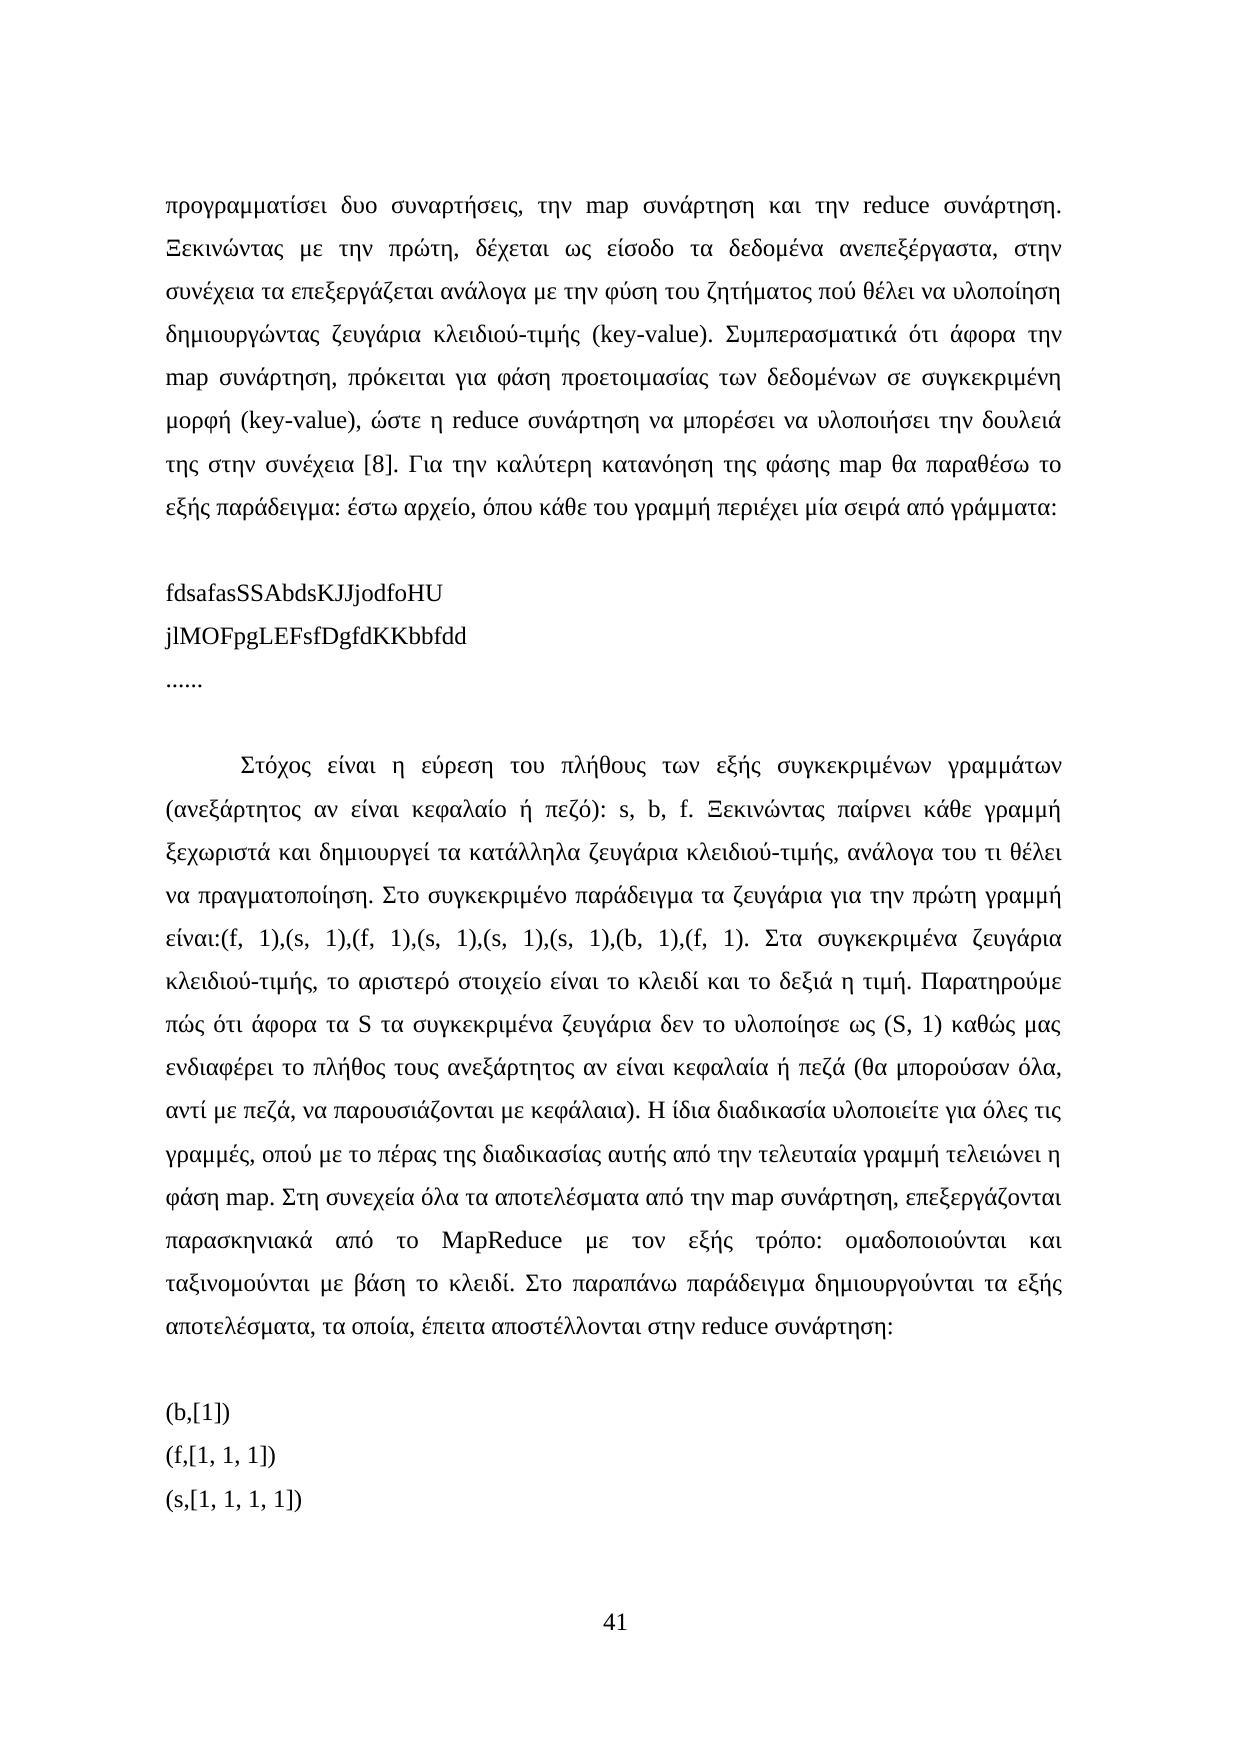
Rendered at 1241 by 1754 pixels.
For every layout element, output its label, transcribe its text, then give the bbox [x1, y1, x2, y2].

text jlMOFpgLEFsfDgfdKKbbfdd [165, 621, 1063, 650]
text (b,[1]) [165, 1397, 1063, 1426]
text Στόχος είναι η εύρεση του πλήθους των εξής συγκεκριμένων γραμμάτων (ανεξάρτητος αν είναι κεφαλαίο ή πεζό): s, b, f. Ξεκινώντας παίρνει κάθε γραμμή ξεχωριστά και δημιουργεί τα κατάλληλα ζευγάρια κλειδιού-τιμής, ανάλογα του τι θέλει να πραγματοποίηση. Στο συγκεκριμένο παράδειγμα τα ζευγάρια για την πρώτη γραμμή είναι:(f, 1),(s, 1),(f, 1),(s, 1),(s, 1),(s, 1),(b, 1),(f, 1). Στα συγκεκριμένα ζευγάρια κλειδιού-τιμής, το αριστερό στοιχείο είναι το κλειδί και το δεξιά η τιμή. Παρατηρούμε πώς ότι άφορα τα S τα συγκεκριμένα ζευγάρια δεν το υλοποίησε ως (S, 1) καθώς μας ενδιαφέρει το πλήθος τους ανεξάρτητος αν είναι κεφαλαία ή πεζά (θα μπορούσαν όλα, αντί με πεζά, να παρουσιάζονται με κεφάλαια). Η ίδια διαδικασία υλοποιείτε για όλες τις γραμμές, οπού με το πέρας της διαδικασίας αυτής από την τελευταία γραμμή τελειώνει η φάση map. Στη συνεχεία όλα τα αποτελέσματα από την map συνάρτηση, επεξεργάζονται παρασκηνιακά από το MapReduce με τον εξής τρόπο: ομαδοποιούνται και ταξινομούνται με βάση το κλειδί. Στο παραπάνω παράδειγμα δημιουργούνται τα εξής αποτελέσματα, τα οποία, έπειτα αποστέλλονται στην reduce συνάρτηση: [165, 751, 1063, 1340]
text προγραμματίσει δυο συναρτήσεις, την map συνάρτηση και την reduce συνάρτηση. Ξεκινώντας με την πρώτη, δέχεται ως είσοδο τα δεδομένα ανεπεξέργαστα, στην συνέχεια τα επεξεργάζεται ανάλογα με την φύση του ζητήματος πού θέλει να υλοποίηση δημιουργώντας ζευγάρια κλειδιού-τιμής (key-value). Συμπερασματικά ότι άφορα την map συνάρτηση, πρόκειται για φάση προετοιμασίας των δεδομένων σε συγκεκριμένη μορφή (key-value), ώστε η reduce συνάρτηση να μπορέσει να υλοποιήσει την δουλειά της στην συνέχεια [8]. Για την καλύτερη κατανόηση της φάσης map θα παραθέσω το εξής παράδειγμα: έστω αρχείο, όπου κάθε του γραμμή περιέχει μία σειρά από γράμματα: [165, 190, 1063, 521]
text ...... [165, 664, 1063, 693]
text (s,[1, 1, 1, 1]) [165, 1484, 1063, 1512]
text fdsafasSSAbdsKJJjodfoHU [165, 578, 1063, 607]
text (f,[1, 1, 1]) [165, 1441, 1063, 1469]
